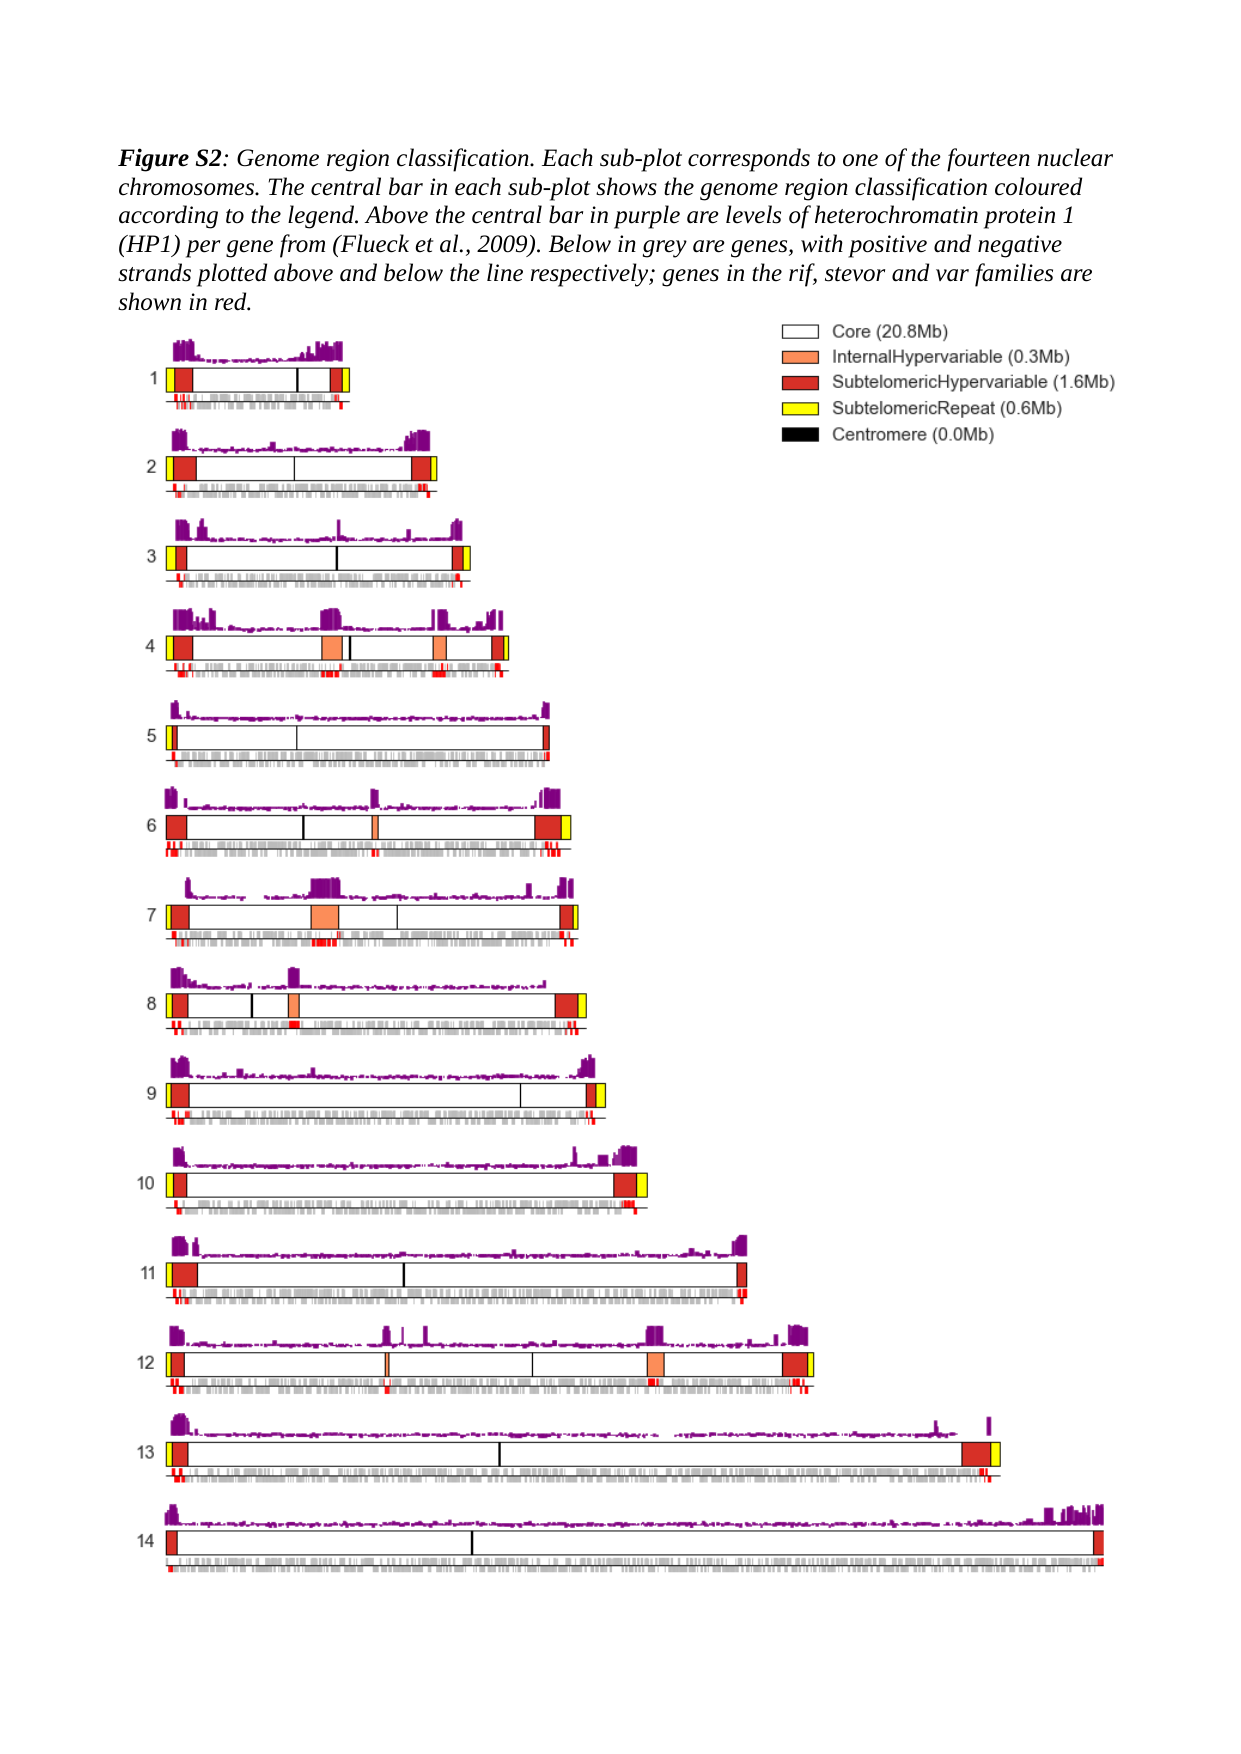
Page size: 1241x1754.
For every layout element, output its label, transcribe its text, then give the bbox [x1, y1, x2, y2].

picture [118, 315, 1123, 1607]
text Figure S2: Genome region classification. Each sub-plot corresponds to one of the fourteen nuclear chromosomes. The central bar in each sub-plot shows the genome region classification coloured according to the legend. Above the central bar in purple are levels of heterochromatin protein 1 (HP1) per gene from (Flueck et al., 2009)⁠. Below in grey are genes, with positive and negative strands plotted above and below the line respectively; genes in the rif, stevor and var families are shown in red. [118, 143, 1122, 315]
